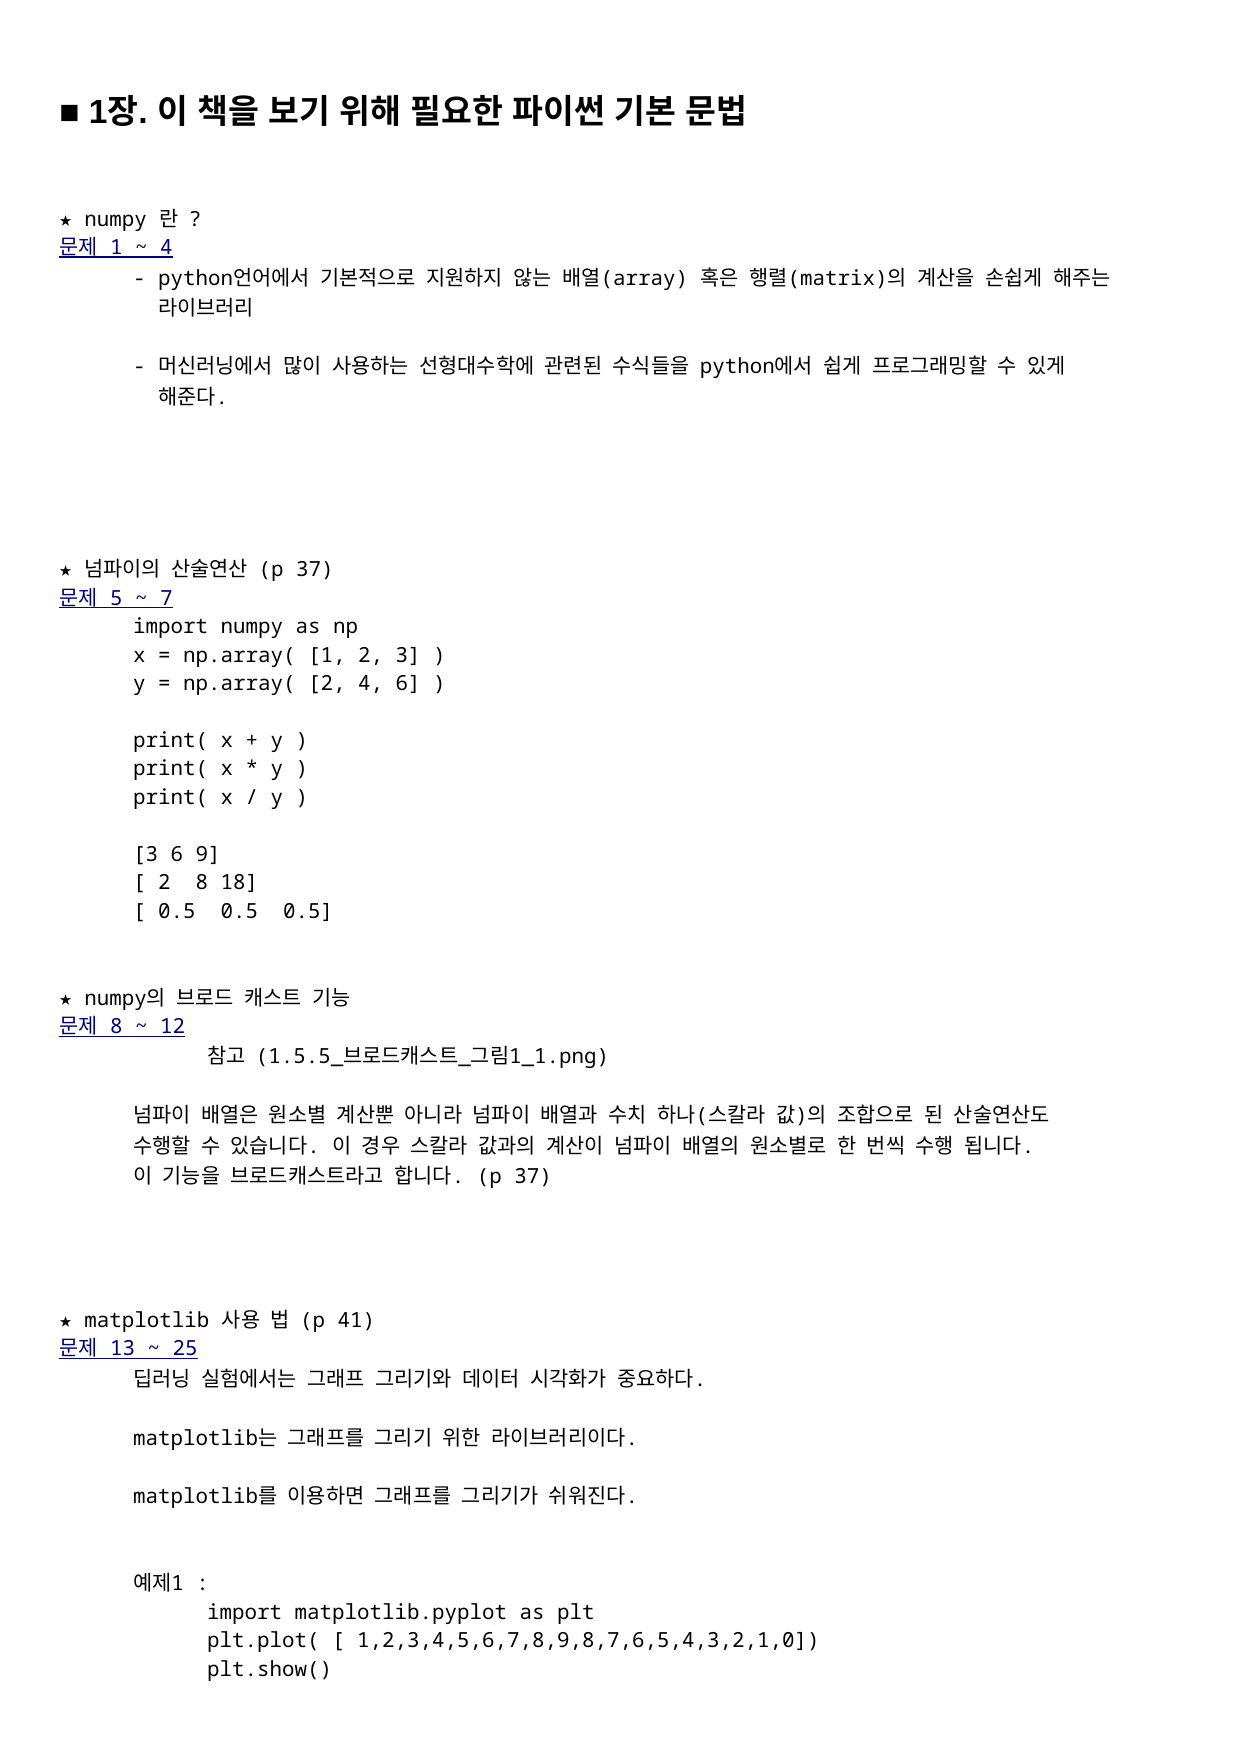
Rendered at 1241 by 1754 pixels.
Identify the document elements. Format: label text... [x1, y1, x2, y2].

text print( x + y ) [59, 725, 1181, 753]
text ★ numpy의 브로드 캐스트 기능 [59, 981, 1181, 1011]
text matplotlib를 이용하면 그래프를 그리기가 쉬워진다. [59, 1479, 1181, 1510]
text import matplotlib.pyplot as plt [59, 1597, 1181, 1625]
text 문제 13 ~ 25 [59, 1333, 1181, 1362]
text y = np.array( [2, 4, 6] ) [59, 668, 1181, 697]
text 딥러닝 실험에서는 그래프 그리기와 데이터 시각화가 중요하다. [59, 1362, 1181, 1392]
subtitle ■ 1장. 이 책을 보기 위해 필요한 파이썬 기본 문법 [59, 84, 1181, 133]
text 문제 8 ~ 12 [59, 1011, 1181, 1040]
text x = np.array( [1, 2, 3] ) [59, 640, 1181, 668]
text 라이브러리 [59, 291, 1181, 321]
text ★ numpy 란 ? [59, 202, 1181, 232]
text print( x / y ) [59, 782, 1181, 810]
text 문제 1 ~ 4 [59, 232, 1181, 261]
text 예제1 : [59, 1567, 1181, 1597]
text [3 6 9] [59, 839, 1181, 867]
text plt.plot( [ 1,2,3,4,5,6,7,8,9,8,7,6,5,4,3,2,1,0]) [59, 1625, 1181, 1654]
text 해준다. [59, 380, 1181, 410]
text 참고 (1.5.5_브로드캐스트_그림1_1.png) [59, 1040, 1181, 1070]
text print( x * y ) [59, 753, 1181, 782]
text 수행할 수 있습니다. 이 경우 스칼라 값과의 계산이 넘파이 배열의 원소별로 한 번씩 수행 됩니다. [59, 1129, 1181, 1159]
text plt.show() [59, 1654, 1181, 1682]
text - 머신러닝에서 많이 사용하는 선형대수학에 관련된 수식들을 python에서 쉽게 프로그래밍할 수 있게 [59, 350, 1181, 380]
text [ 2 8 18] [59, 867, 1181, 896]
text 이 기능을 브로드캐스트라고 합니다. (p 37) [59, 1159, 1181, 1189]
text 문제 5 ~ 7 [59, 583, 1181, 611]
text matplotlib는 그래프를 그리기 위한 라이브러리이다. [59, 1421, 1181, 1451]
text import numpy as np [59, 611, 1181, 640]
text [ 0.5 0.5 0.5] [59, 896, 1181, 924]
text 넘파이 배열은 원소별 계산뿐 아니라 넘파이 배열과 수치 하나(스칼라 값)의 조합으로 된 산술연산도 [59, 1098, 1181, 1129]
text - python언어에서 기본적으로 지원하지 않는 배열(array) 혹은 행렬(matrix)의 계산을 손쉽게 해주는 [59, 261, 1181, 291]
text ★ 넘파이의 산술연산 (p 37) [59, 553, 1181, 583]
text ★ matplotlib 사용 법 (p 41) [59, 1303, 1181, 1333]
